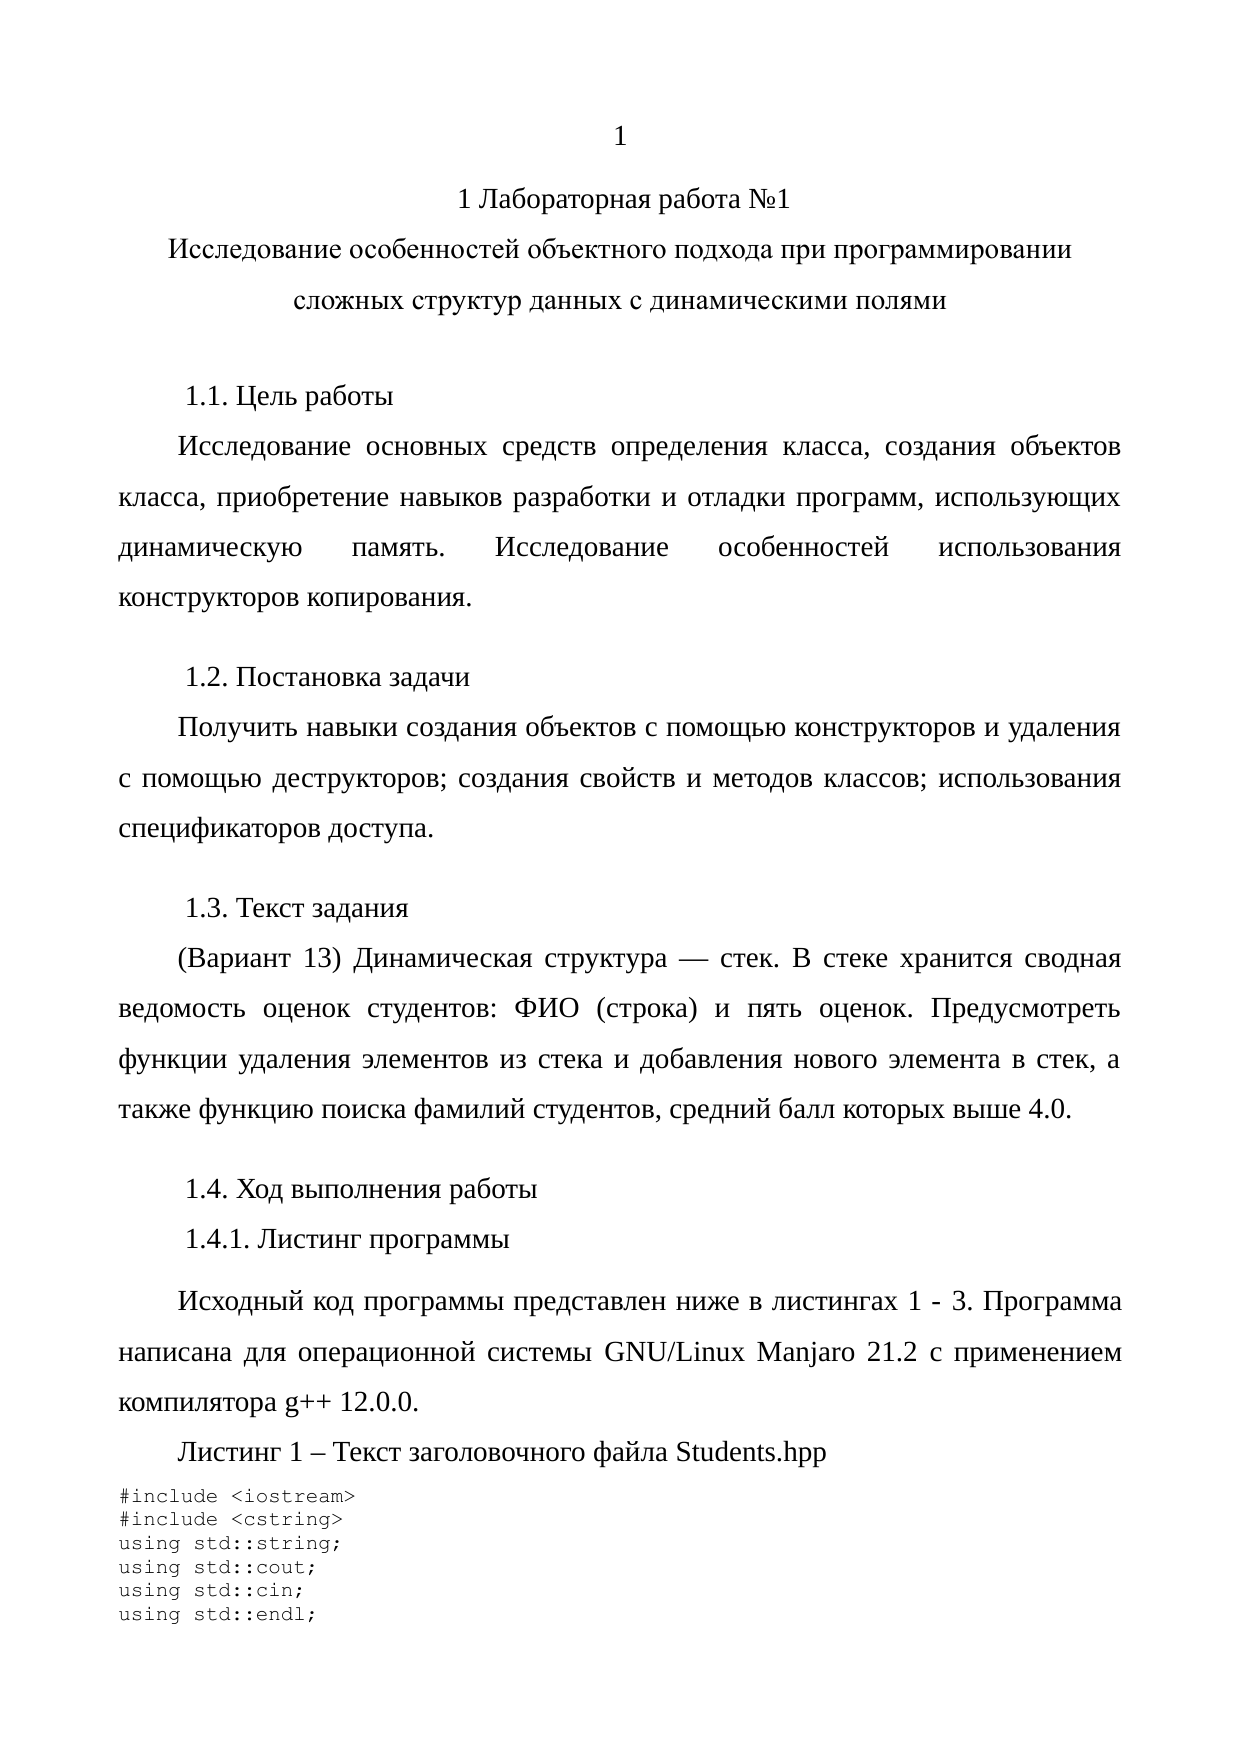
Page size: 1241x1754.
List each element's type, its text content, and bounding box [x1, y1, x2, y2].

text Исходный код программы представлен ниже в листингах 1 - 3. Программа написана для операционной системы GNU/Linux Manjaro 21.2 с применением компилятора g++ 12.0.0. [118, 1283, 1122, 1418]
subtitle Листинг программы [118, 1221, 1122, 1255]
subtitle Лабораторная работа №1 [118, 181, 1122, 215]
text #include <cstring> [118, 1508, 1122, 1532]
list Исследование особенностей объектного подхода при программировании сложных структур данных с динамическими полями [118, 231, 1122, 315]
text using std::cin; [118, 1579, 1122, 1603]
text #include <iostream> [118, 1485, 1122, 1508]
subtitle Текст задания [118, 890, 1122, 923]
subtitle Ход выполнения работы [118, 1171, 1122, 1204]
text Листинг 1 – Текст заголовочного файла Students.hpp [118, 1434, 1122, 1468]
subtitle Цель работы [118, 378, 1122, 412]
text (Вариант 13) Динамическая структура — стек. В стеке хранится сводная ведомость оценок студентов: ФИО (строка) и пять оценок. Предусмотреть функции удаления элементов из стека и добавления нового элемента в стек, а также функцию поиска фамилий студентов, средний балл которых выше 4.0. [118, 940, 1122, 1125]
subtitle Постановка задачи [118, 659, 1122, 693]
text using std::cout; [118, 1556, 1122, 1579]
text Исследование основных средств определения класса, создания объектов класса, приобретение навыков разработки и отладки программ, использующих динамическую память. Исследование особенностей использования конструкторов копирования. [118, 428, 1122, 613]
text using std::endl; [118, 1603, 1122, 1627]
text using std::string; [118, 1532, 1122, 1556]
text Получить навыки создания объектов с помощью конструкторов и удаления с помощью деструкторов; создания свойств и методов классов; использования спецификаторов доступа. [118, 709, 1122, 844]
